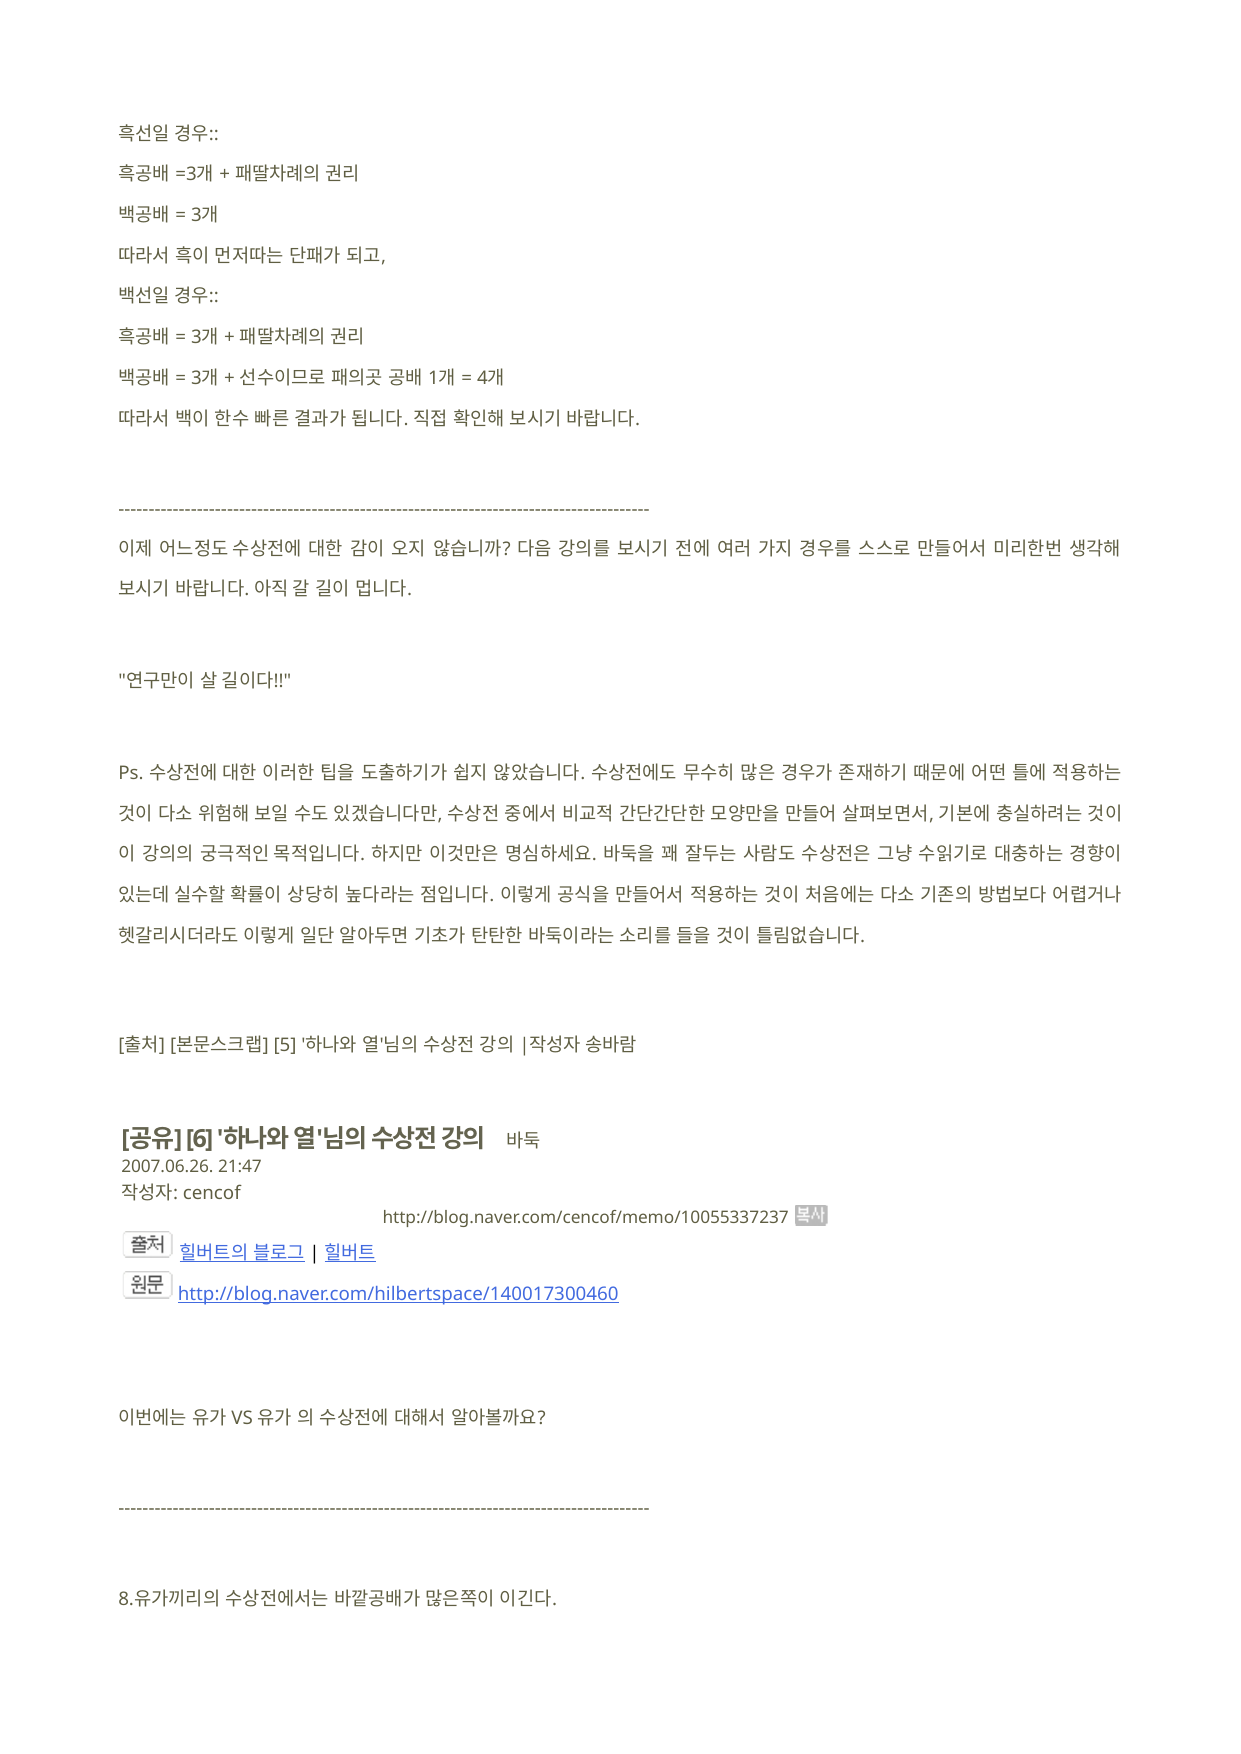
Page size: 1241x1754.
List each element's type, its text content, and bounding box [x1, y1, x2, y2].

text 흑공배 = 3개 + 패딸차례의 권리 [118, 322, 1122, 349]
text 따라서 흑이 먼저따는 단패가 되고, [118, 240, 1122, 267]
text ---------------------------------------------------------------------------------------- [118, 1494, 1122, 1519]
text 흑선일 경우:: [118, 118, 1122, 145]
text 이제 어느정도 수상전에 대한 감이 오지 않습니까? 다음 강의를 보시기 전에 여러 가지 경우를 스스로 만들어서 미리한번 생각해 보시기 바랍니다. 아직 갈 길이 멉니다. [118, 533, 1122, 601]
picture [795, 1205, 828, 1226]
text Ps. 수상전에 대한 이러한 팁을 도출하기가 쉽지 않았습니다. 수상전에도 무수히 많은 경우가 존재하기 때문에 어떤 틀에 적용하는 것이 다소 위험해 보일 수도 있겠습니다만, 수상전 중에서 비교적 간단간단한 모양만을 만들어 살펴보면서, 기본에 충실하려는 것이 이 강의의 궁극적인 목적입니다. 하지만 이것만은 명심하세요. 바둑을 꽤 잘두는 사람도 수상전은 그냥 수읽기로 대충하는 경향이 있는데 실수할 확률이 상당히 높다라는 점입니다. 이렇게 공식을 만들어서 적용하는 것이 처음에는 다소 기존의 방법보다 어렵거나 헷갈리시더라도 이렇게 일단 알아두면 기초가 탄탄한 바둑이라는 소리를 들을 것이 틀림없습니다. [118, 757, 1122, 948]
text ---------------------------------------------------------------------------------------- [118, 495, 1122, 521]
text 백공배 = 3개 + 선수이므로 패의곳 공배 1개 = 4개 [118, 362, 1122, 390]
text 8.유가끼리의 수상전에서는 바깥공배가 많은쪽이 이긴다. [118, 1583, 1122, 1611]
text 흑공배 =3개 + 패딸차례의 권리 [118, 159, 1122, 186]
text [출처] [본문스크랩] [5] '하나와 열'님의 수상전 강의 |작성자 송바람 [118, 1029, 1122, 1057]
picture [122, 1271, 173, 1299]
text 백공배 = 3개 [118, 199, 1122, 227]
text 이번에는 유가 VS 유가 의 수상전에 대해서 알아볼까요? [118, 1402, 1122, 1429]
table_header [공유] [6] '하나와 열'님의 수상전 강의 바둑 2007.06.26. 21:47 작성자: cencof http://blog.naver.com/cencof/memo/10055337237 [118, 1115, 831, 1231]
text 백선일 경우:: [118, 281, 1122, 308]
text 힐버트의 블로그 | 힐버트 http://blog.naver.com/hilbertspace/140017300460 [118, 1231, 1122, 1305]
text "연구만이 살 길이다!!" [118, 666, 1122, 693]
text 따라서 백이 한수 빠른 결과가 됩니다. 직접 확인해 보시기 바랍니다. [118, 403, 1122, 430]
picture [122, 1231, 173, 1258]
